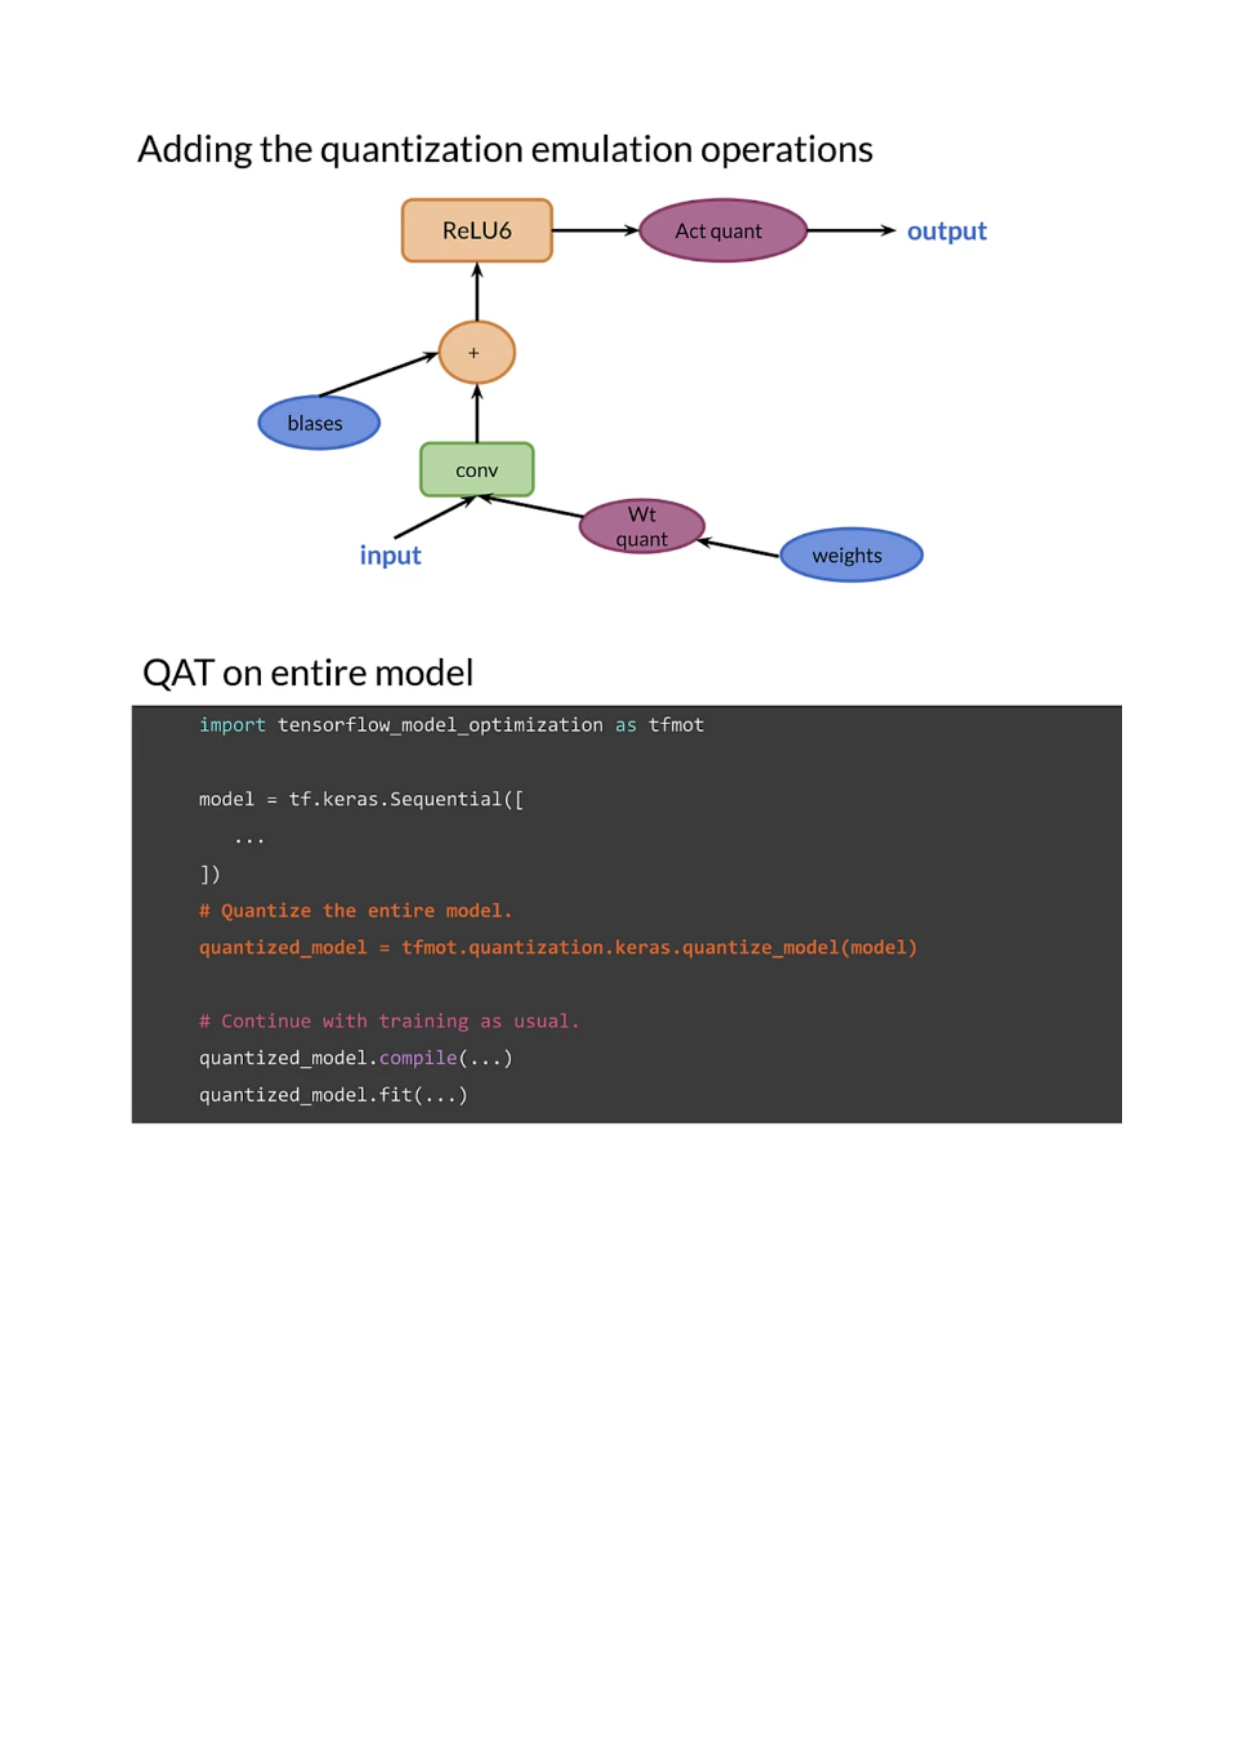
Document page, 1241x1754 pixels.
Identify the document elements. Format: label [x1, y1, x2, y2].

picture [118, 118, 1123, 592]
picture [118, 643, 1123, 1139]
